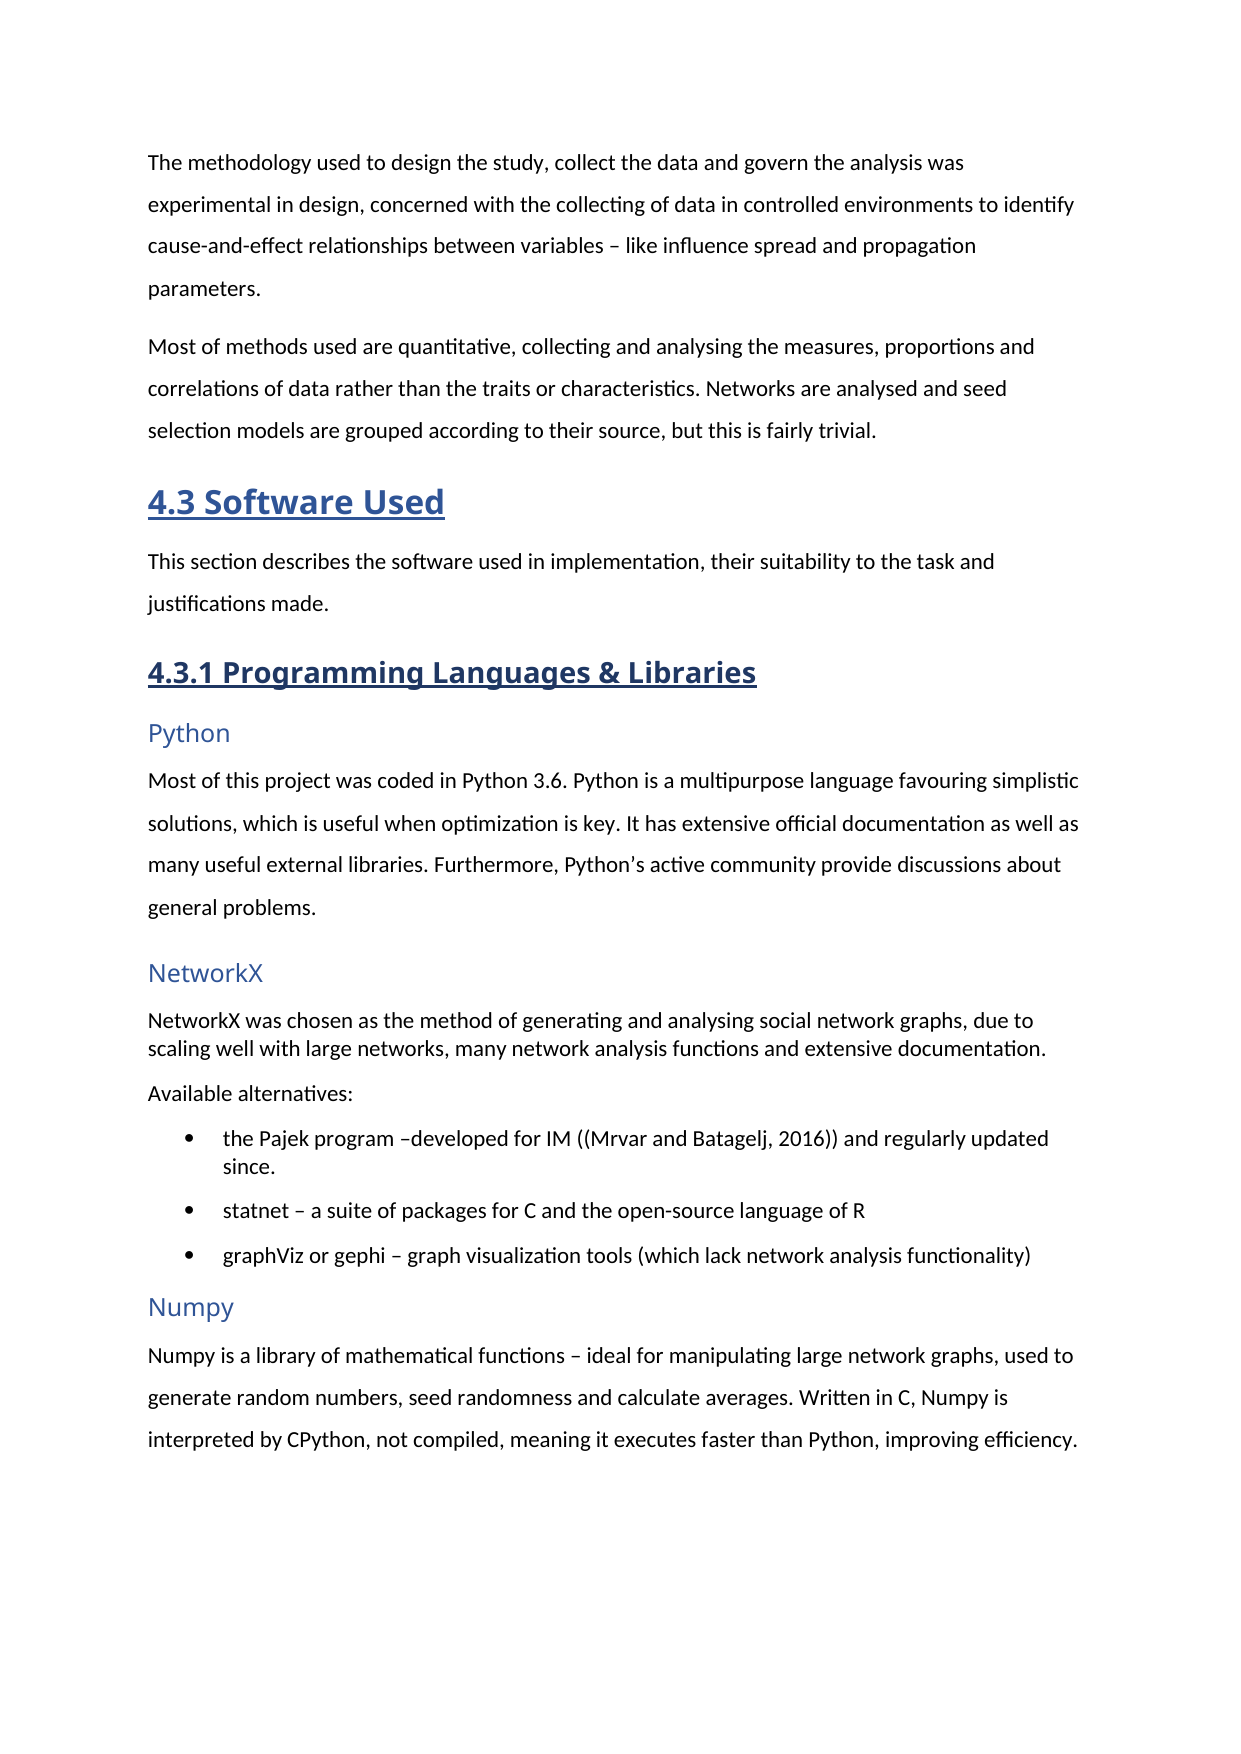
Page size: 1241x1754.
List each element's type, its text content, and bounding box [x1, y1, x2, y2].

text Most of this project was coded in Python 3.6. Python is a multipurpose language favouring simplistic solutions, which is useful when optimization is key. It has extensive official documentation as well as many useful external libraries. Furthermore, Python’s active community provide discussions about general problems. [148, 767, 1092, 921]
subtitle Python [148, 716, 1092, 750]
text Most of methods used are quantitative, collecting and analysing the measures, proportions and correlations of data rather than the traits or characteristics. Networks are analysed and seed selection models are grouped according to their source, but this is fairly trivial. [148, 332, 1092, 444]
text Available alternatives: [148, 1079, 1092, 1107]
subtitle Numpy [148, 1290, 1092, 1324]
subtitle NetworkX [148, 955, 1092, 989]
list graphViz or gephi – graph visualization tools (which lack network analysis functionality) [185, 1241, 1092, 1269]
list statnet – a suite of packages for C and the open-source language of R [185, 1197, 1092, 1224]
text Numpy is a library of mathematical functions – ideal for manipulating large network graphs, used to generate random numbers, seed randomness and calculate averages. Written in C, Numpy is interpreted by CPython, not compiled, meaning it executes faster than Python, improving efficiency. [148, 1341, 1092, 1453]
subtitle 4.3.1 Programming Languages & Libraries [148, 652, 1092, 692]
text NetworkX was chosen as the method of generating and analysing social network graphs, due to scaling well with large networks, many network analysis functions and extensive documentation. [148, 1006, 1092, 1062]
text This section describes the software used in implementation, their suitability to the task and justifications made. [148, 547, 1092, 617]
subtitle 4.3 Software Used [148, 479, 1092, 524]
text The methodology used to design the study, collect the data and govern the analysis was experimental in design, concerned with the collecting of data in controlled environments to identify cause-and-effect relationships between variables – like influence spread and propagation parameters. [148, 148, 1092, 302]
list the Pajek program –developed for IM ((Mrvar and Batagelj, 2016)) and regularly updated since. [185, 1124, 1092, 1180]
